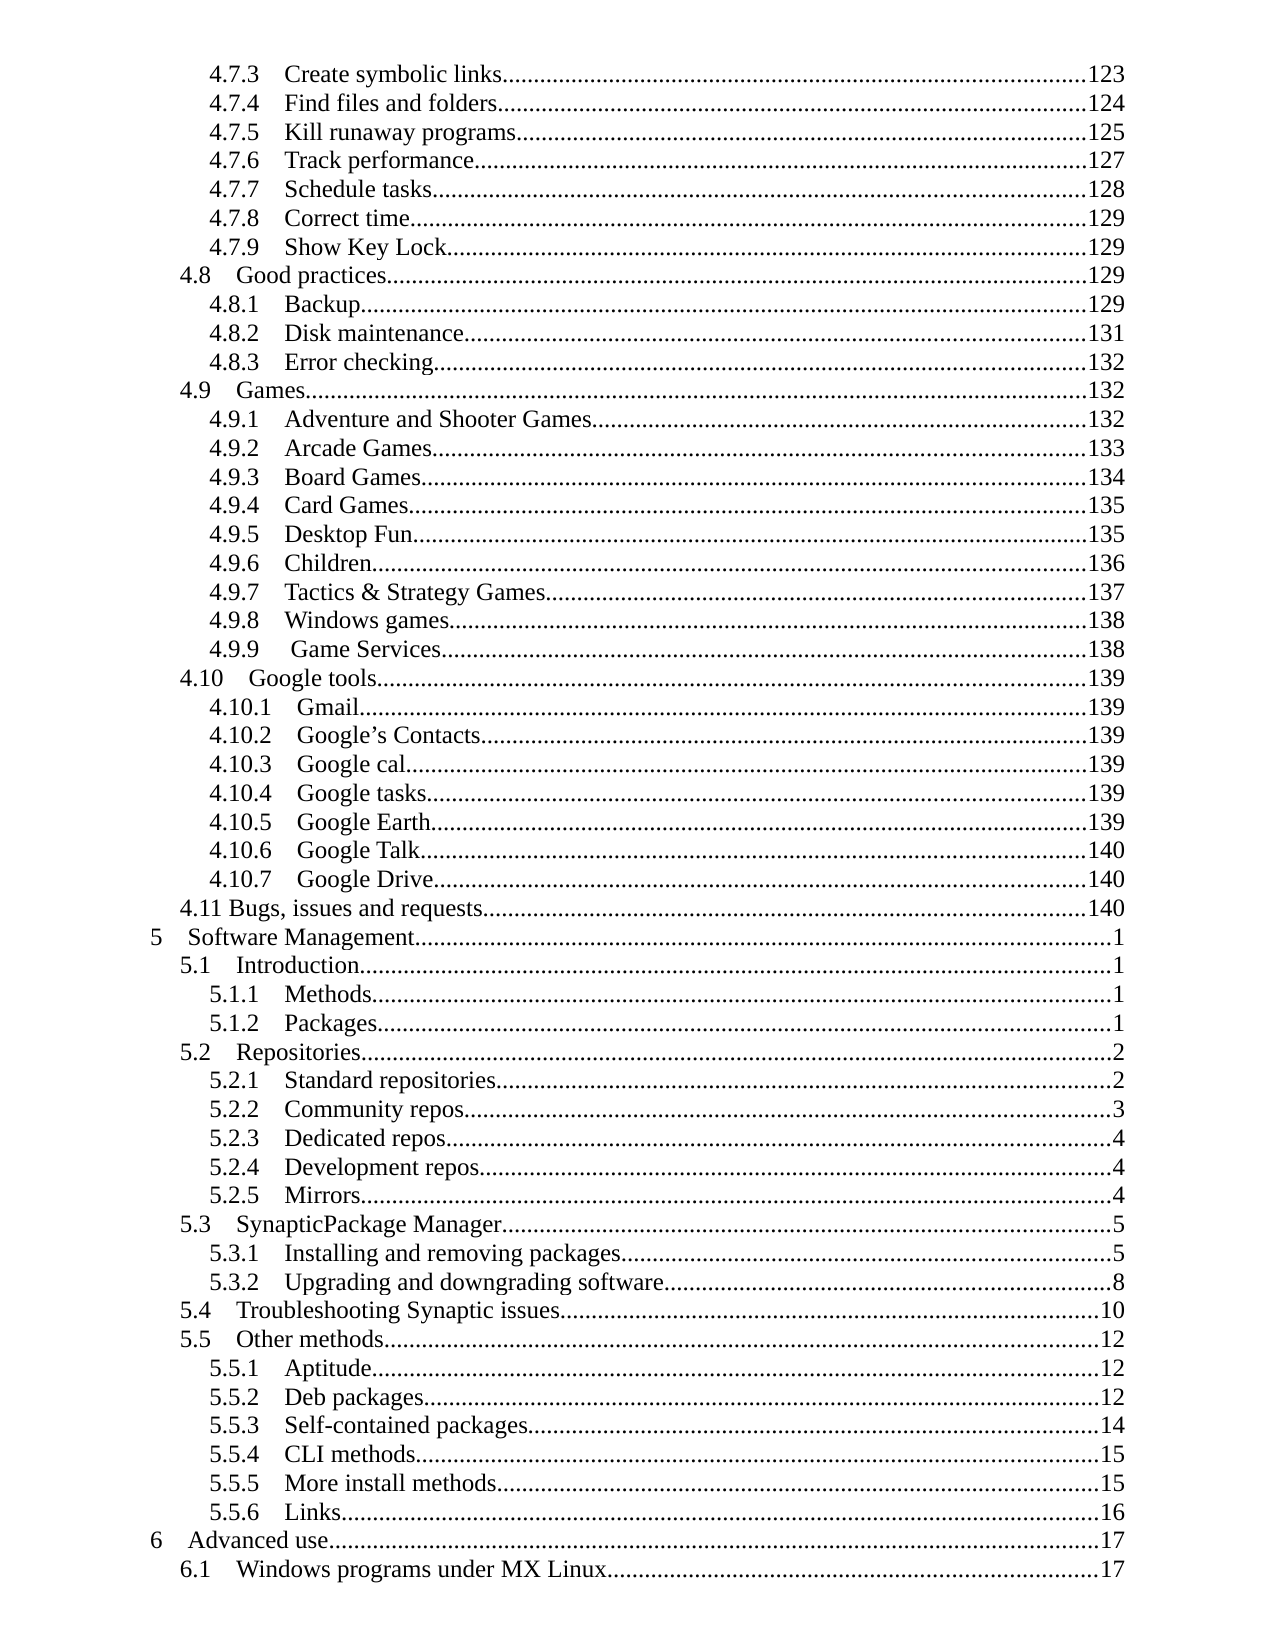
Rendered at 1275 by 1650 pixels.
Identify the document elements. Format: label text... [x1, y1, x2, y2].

text 4.9.8 Windows games 138 [209, 605, 1125, 634]
text 4.9.9 Game Services 138 [209, 634, 1125, 663]
text 4.10.1 Gmail 139 [209, 692, 1125, 720]
text 5.2.5 Mirrors 4 [209, 1180, 1125, 1209]
text 4.10.3 Google cal 139 [209, 749, 1125, 778]
text 5.5.1 Aptitude 12 [209, 1353, 1125, 1382]
text 5.5.2 Deb packages 12 [209, 1382, 1125, 1410]
text 5.5.3 Self-contained packages 14 [209, 1410, 1125, 1439]
text 4.8.1 Backup 129 [209, 289, 1125, 318]
text 4.10.2 Google’s Contacts 139 [209, 720, 1125, 749]
text 4.10.6 Google Talk 140 [209, 835, 1125, 864]
text 4.9.2 Arcade Games 133 [209, 433, 1125, 462]
text 5.2.2 Community repos 3 [209, 1094, 1125, 1123]
text 5.3.1 Installing and removing packages 5 [209, 1238, 1125, 1267]
text 4.9.7 Tactics & Strategy Games 137 [209, 577, 1125, 605]
text 4.8.3 Error checking 132 [209, 347, 1125, 375]
text 4.7.5 Kill runaway programs 125 [209, 117, 1125, 145]
text 4.7.8 Correct time 129 [209, 203, 1125, 232]
text 5.2.1 Standard repositories 2 [209, 1065, 1125, 1094]
text 5.2.3 Dedicated repos 4 [209, 1123, 1125, 1152]
text 4.10.4 Google tasks 139 [209, 778, 1125, 807]
text 4.7.3 Create symbolic links 123 [209, 59, 1125, 88]
text 5.1.1 Methods 1 [209, 979, 1125, 1008]
text 4.7.6 Track performance 127 [209, 145, 1125, 174]
text 4.7.7 Schedule tasks 128 [209, 174, 1125, 203]
text 4.7.9 Show Key Lock 129 [209, 232, 1125, 260]
text 4.9.4 Card Games 135 [209, 490, 1125, 519]
text 4.9.3 Board Games 134 [209, 462, 1125, 490]
text 4.7.4 Find files and folders 124 [209, 88, 1125, 117]
text 5.5.5 More install methods 15 [209, 1468, 1125, 1497]
text 4.10.5 Google Earth 139 [209, 807, 1125, 835]
text 4.9.1 Adventure and Shooter Games 132 [209, 404, 1125, 433]
text 5.1.2 Packages 1 [209, 1008, 1125, 1037]
text 4.10.7 Google Drive 140 [209, 864, 1125, 893]
text 5.2.4 Development repos 4 [209, 1152, 1125, 1180]
text 4.9.6 Children 136 [209, 548, 1125, 577]
text 5.3.2 Upgrading and downgrading software 8 [209, 1267, 1125, 1295]
text 5.5.4 CLI methods 15 [209, 1439, 1125, 1468]
text 4.9.5 Desktop Fun 135 [209, 519, 1125, 548]
text 5.5.6 Links 16 [209, 1497, 1125, 1525]
text 4.8.2 Disk maintenance 131 [209, 318, 1125, 347]
